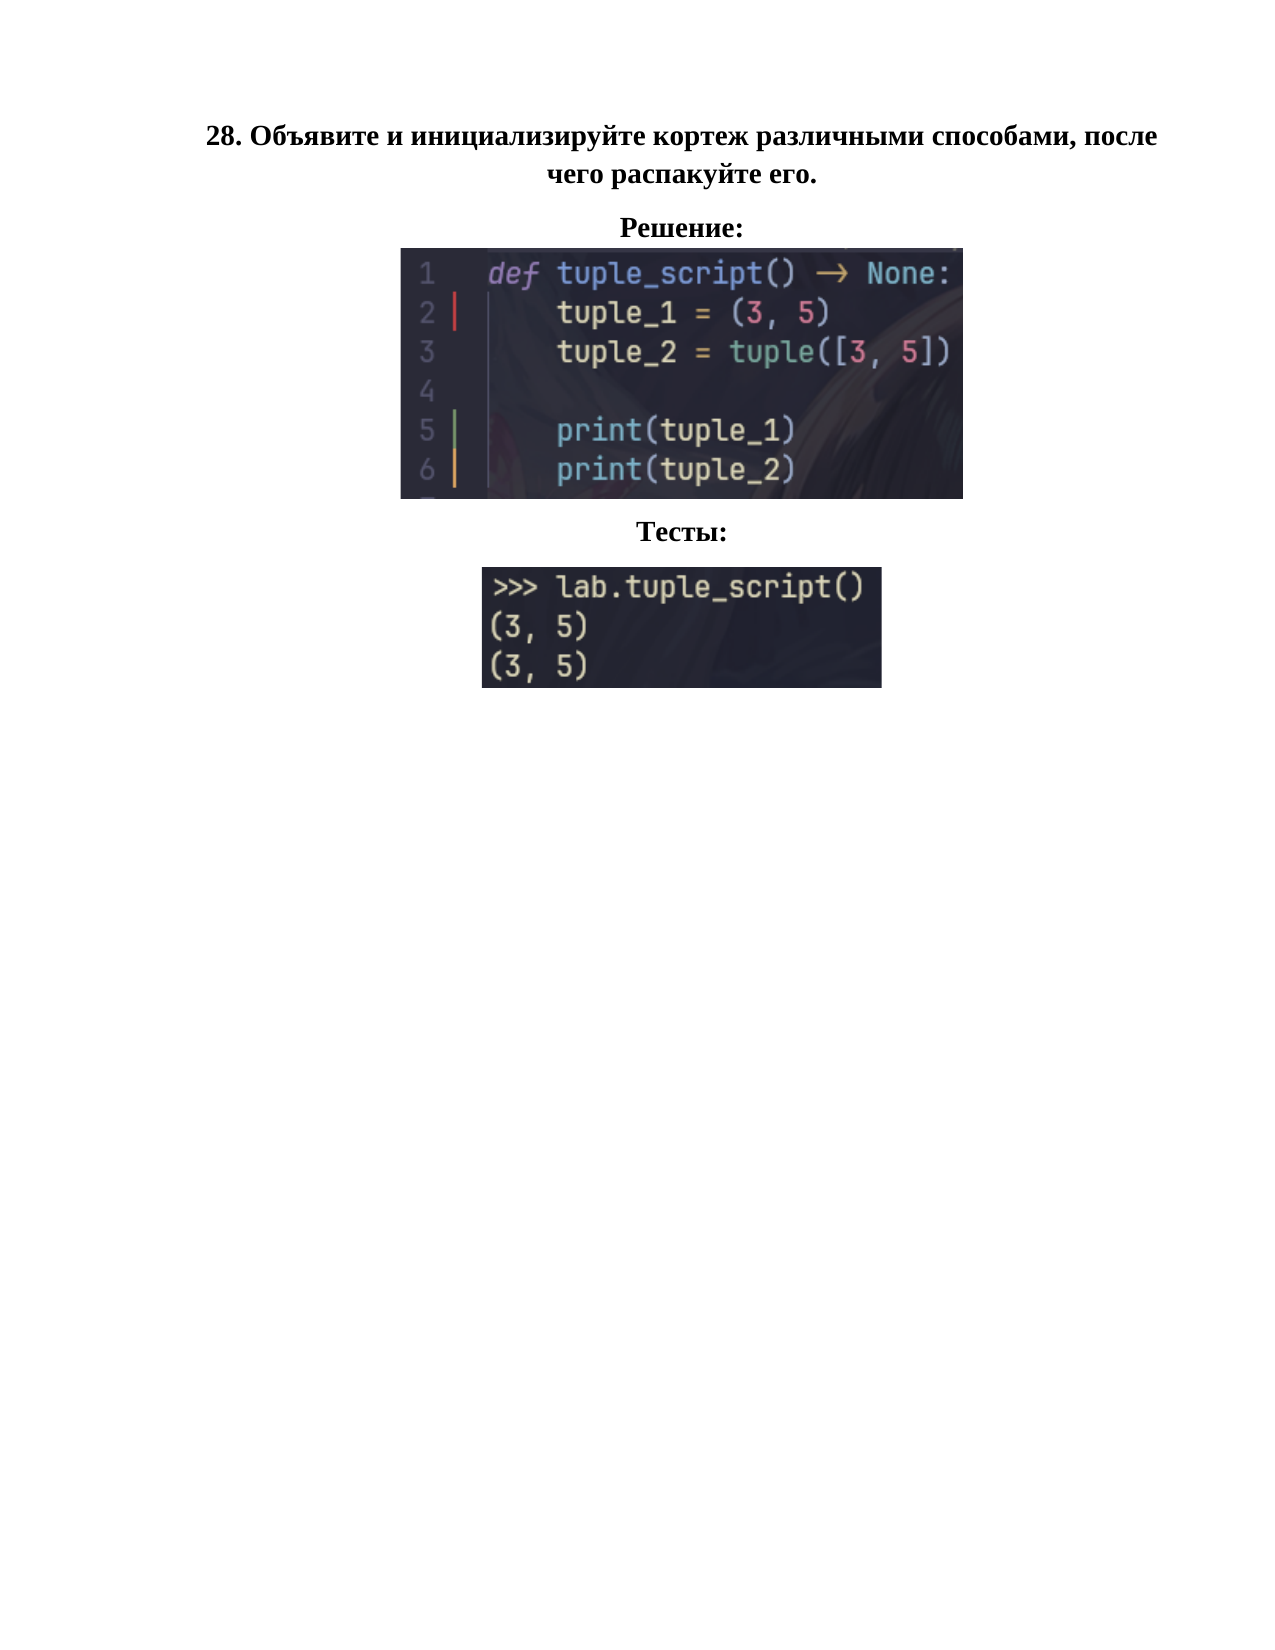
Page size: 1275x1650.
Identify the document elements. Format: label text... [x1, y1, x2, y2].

text Тесты: [177, 514, 1186, 547]
text 28. Объявите и инициализируйте кортеж различными способами, после чего распакуйте его. [177, 118, 1186, 190]
picture [400, 248, 963, 499]
text Решение: [177, 210, 1186, 243]
picture [481, 567, 882, 688]
